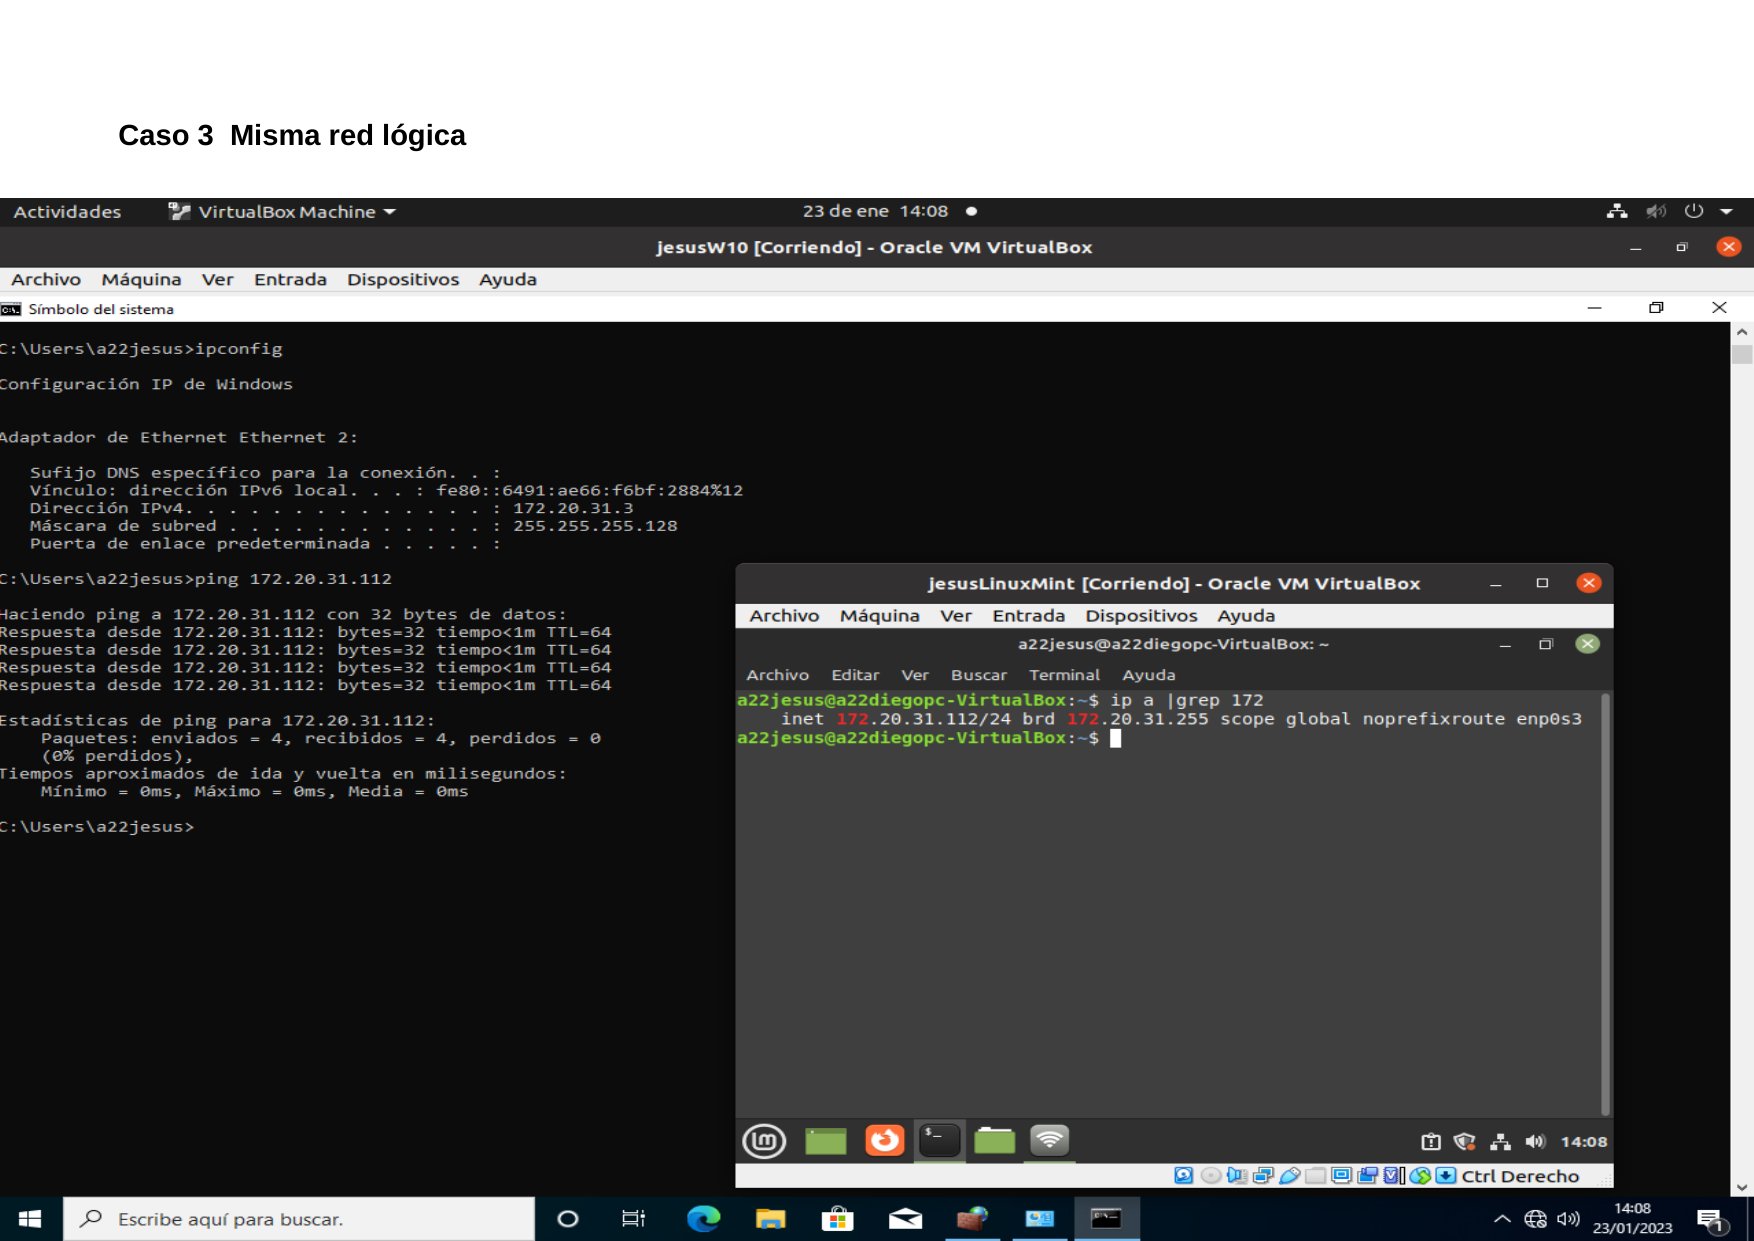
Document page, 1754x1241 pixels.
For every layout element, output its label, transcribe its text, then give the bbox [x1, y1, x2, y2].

subtitle Caso 3 Misma red lógica [118, 118, 1636, 152]
picture [0, 198, 1754, 1241]
